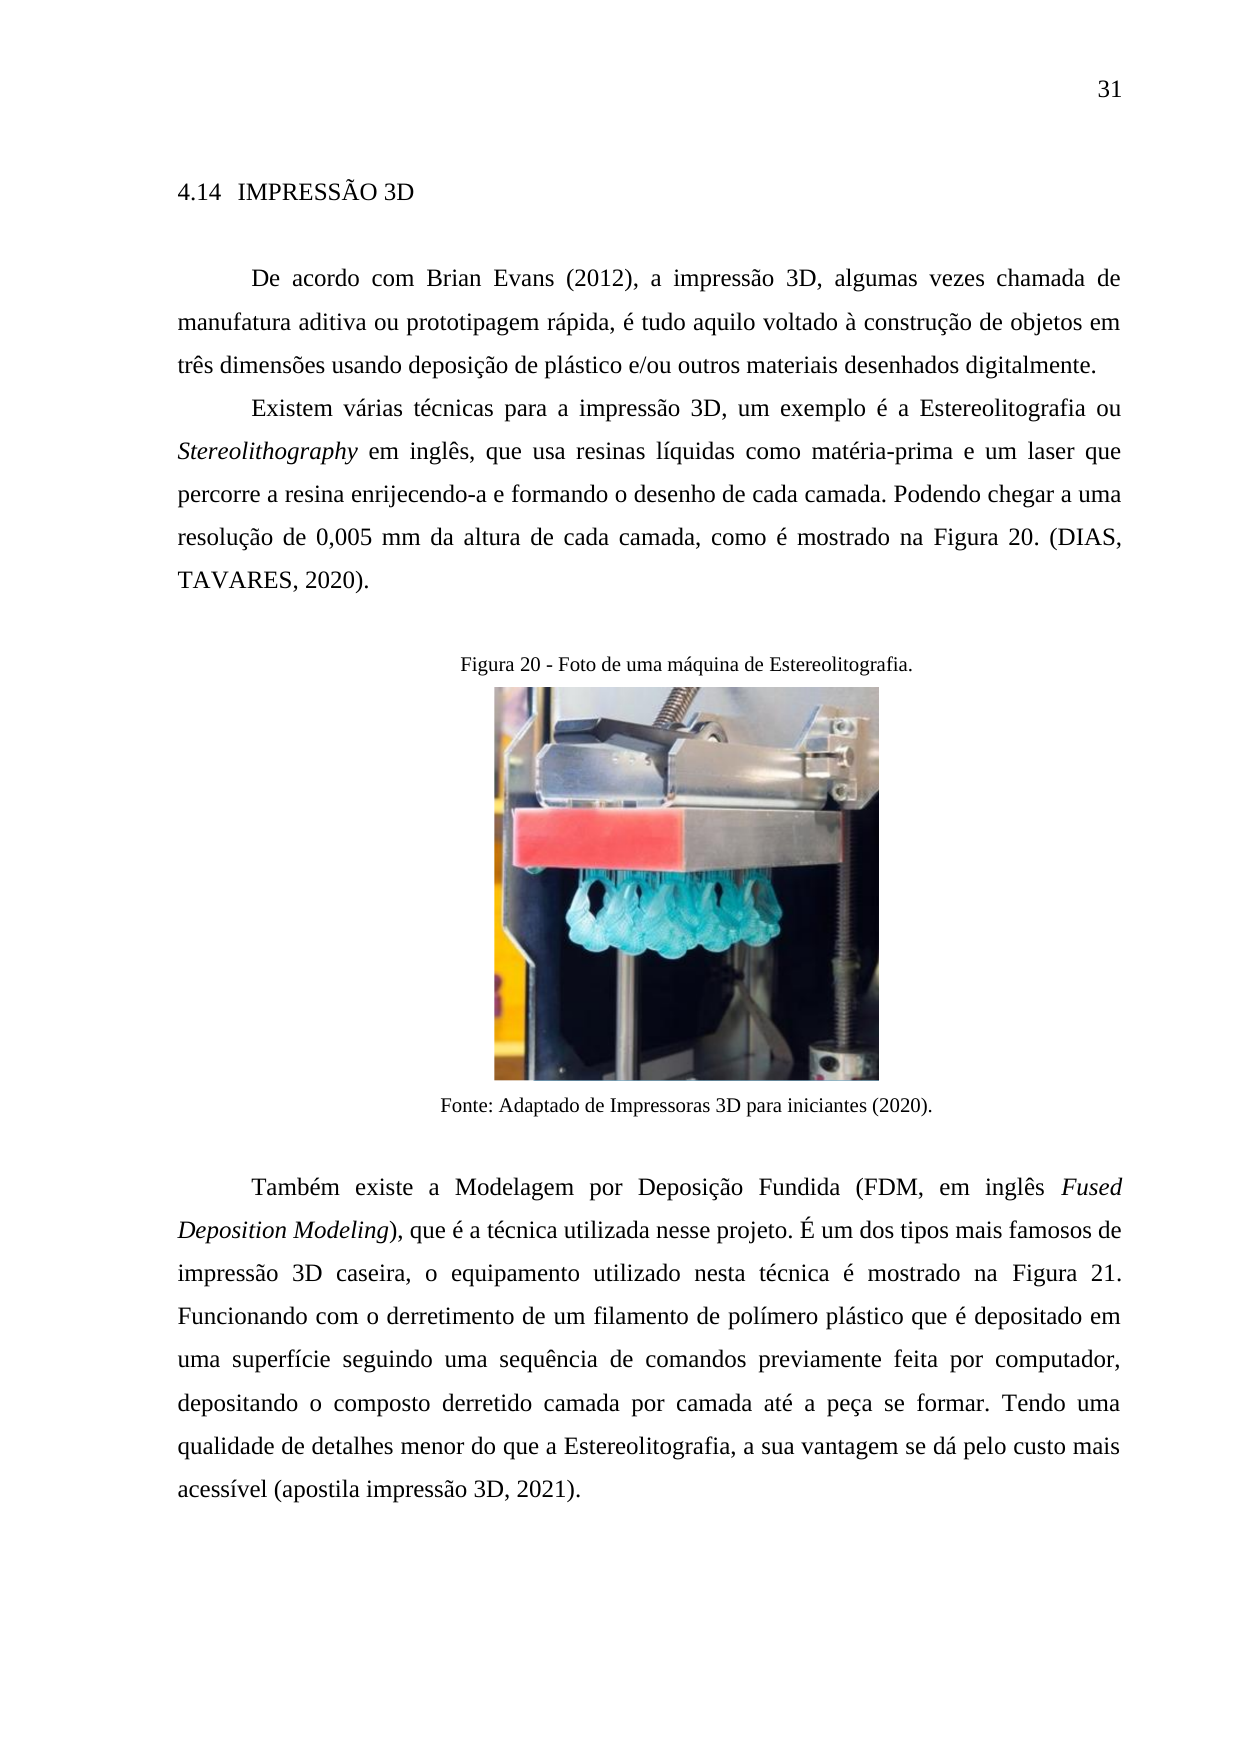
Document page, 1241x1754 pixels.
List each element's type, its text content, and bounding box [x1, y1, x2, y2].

picture [494, 687, 879, 1081]
text Figura 20 - Foto de uma máquina de Estereolitografia. [177, 652, 1122, 676]
subtitle IMPRESSÃO 3D [177, 177, 1122, 206]
text Fonte: Adaptado de Impressoras 3D para iniciantes (2020). [177, 1093, 1122, 1117]
text De acordo com Brian Evans (2012), a impressão 3D, algumas vezes chamada de manufatura aditiva ou prototipagem rápida, é tudo aquilo voltado à construção de objetos em três dimensões usando deposição de plástico e/ou outros materiais desenhados digitalmente. [177, 263, 1122, 378]
text Também existe a Modelagem por Deposição Fundida (FDM, em inglês Fused Deposition Modeling), que é a técnica utilizada nesse projeto. É um dos tipos mais famosos de impressão 3D caseira, o equipamento utilizado nesta técnica é mostrado na Figura 21. Funcionando com o derretimento de um filamento de polímero plástico que é depositado em uma superfície seguindo uma sequência de comandos previamente feita por computador, depositando o composto derretido camada por camada até a peça se formar. Tendo uma qualidade de detalhes menor do que a Estereolitografia, a sua vantagem se dá pelo custo mais acessível (apostila impressão 3D, 2021). [177, 1172, 1122, 1503]
text Existem várias técnicas para a impressão 3D, um exemplo é a Estereolitografia ou Stereolithography em inglês, que usa resinas líquidas como matéria-prima e um laser que percorre a resina enrijecendo-a e formando o desenho de cada camada. Podendo chegar a uma resolução de 0,005 mm da altura de cada camada, como é mostrado na Figura 20. (DIAS, TAVARES, 2020). [177, 393, 1122, 594]
